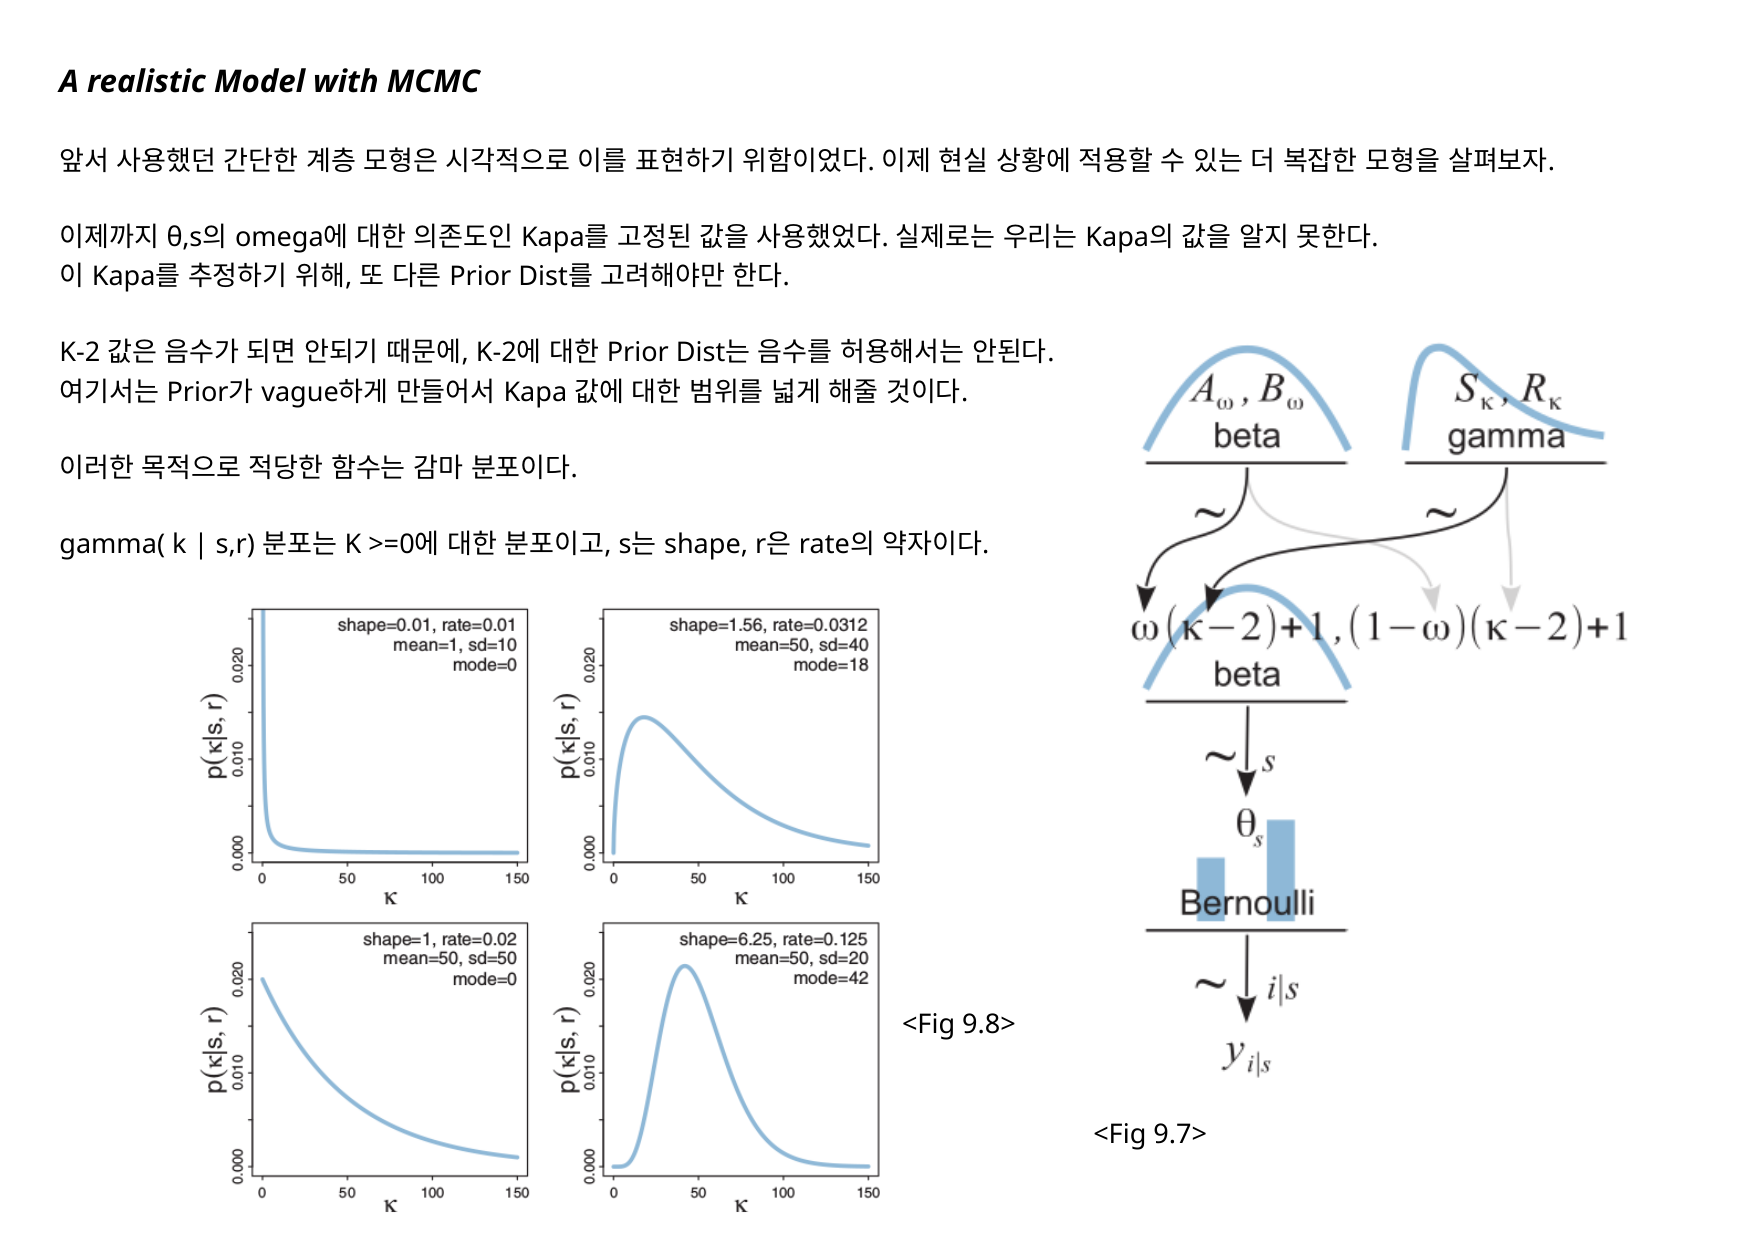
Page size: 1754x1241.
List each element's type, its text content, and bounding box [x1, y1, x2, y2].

text 여기서는 Prior가 vague하게 만들어서 Kapa 값에 대한 범위를 넓게 해줄 것이다. [59, 370, 1084, 409]
text gamma( k | s,r) 분포는 K >=0에 대한 분포이고, s는 shape, r은 rate의 약자이다. [59, 522, 1084, 562]
text [59, 1004, 142, 1041]
text [59, 1041, 142, 1152]
text [1643, 522, 1695, 562]
text K-2 값은 음수가 되면 안되기 때문에, K-2에 대한 Prior Dist는 음수를 허용해서는 안된다. [59, 330, 1084, 370]
text A realistic Model with MCMC [59, 59, 1695, 102]
text 이러한 목적으로 적당한 함수는 감마 분포이다. [59, 446, 1084, 485]
text [1643, 1004, 1695, 1041]
text <Fig 9.8> [902, 1004, 1084, 1041]
picture [142, 590, 902, 1222]
text [1643, 446, 1695, 485]
text <Fig 9.7> [902, 1041, 1695, 1152]
text 이제까지 θ,s의 omega에 대한 의존도인 Kapa를 고정된 값을 사용했었다. 실제로는 우리는 Kapa의 값을 알지 못한다. [59, 215, 1695, 254]
text [1643, 370, 1695, 409]
text 앞서 사용했던 간단한 계층 모형은 시각적으로 이를 표현하기 위함이었다. 이제 현실 상황에 적용할 수 있는 더 복잡한 모형을 살펴보자. [59, 138, 1695, 178]
text 이 Kapa를 추정하기 위해, 또 다른 Prior Dist를 고려해야만 한다. [59, 254, 1695, 293]
picture [1084, 316, 1643, 1092]
text [1643, 330, 1695, 370]
